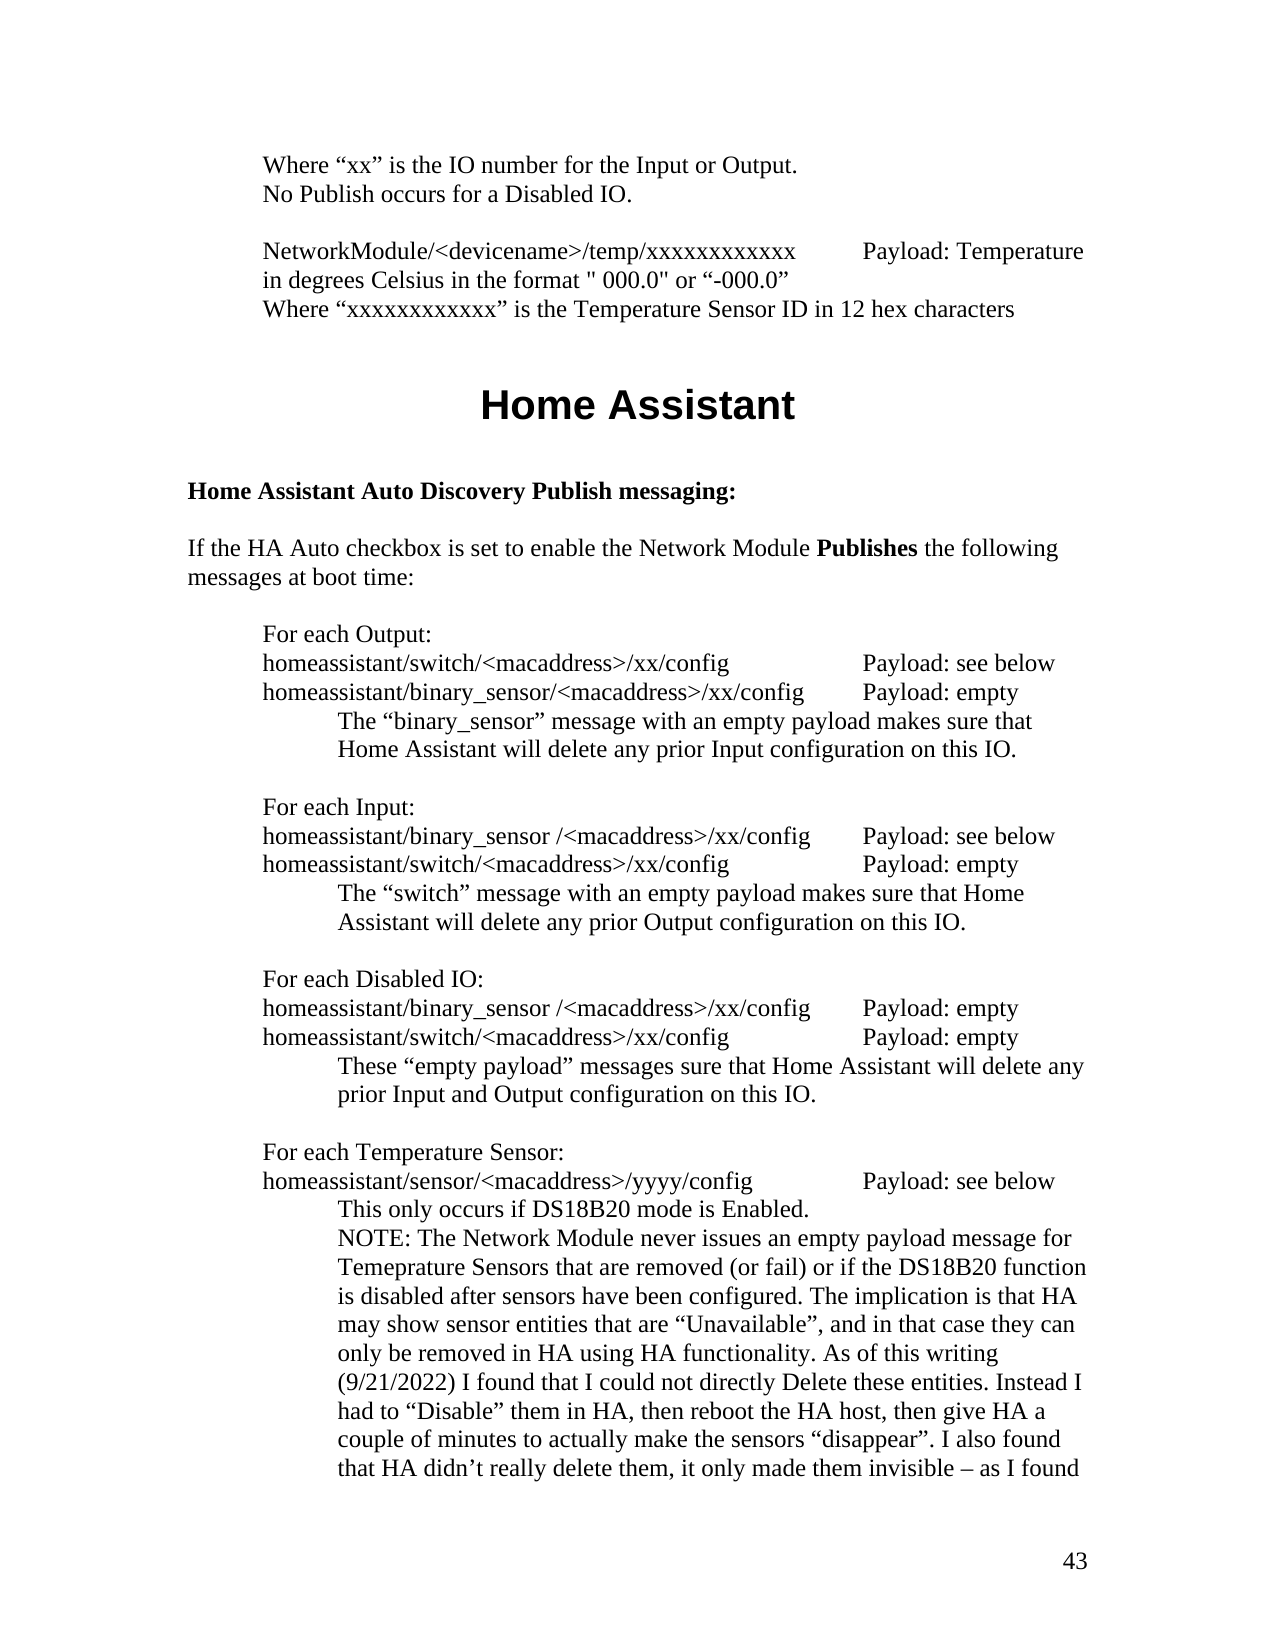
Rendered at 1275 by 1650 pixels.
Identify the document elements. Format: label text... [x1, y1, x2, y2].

text homeassistant/binary_sensor/<macaddress>/xx/config Payload: empty [262, 677, 1087, 706]
text This only occurs if DS18B20 mode is Enabled. [337, 1194, 1087, 1223]
text The “binary_sensor” message with an empty payload makes sure that Home Assistant will delete any prior Input configuration on this IO. [337, 706, 1087, 763]
text For each Disabled IO: [262, 964, 1087, 993]
text homeassistant/sensor/<macaddress>/yyyy/config Payload: see below [187, 1166, 1087, 1194]
text homeassistant/switch/<macaddress>/xx/config Payload: empty [262, 849, 1087, 878]
text The “switch” message with an empty payload makes sure that Home Assistant will delete any prior Output configuration on this IO. [337, 878, 1087, 936]
text For each Output: [187, 619, 1087, 648]
text homeassistant/binary_sensor /<macaddress>/xx/config Payload: empty [187, 993, 1087, 1022]
text NetworkModule/<devicename>/temp/xxxxxxxxxxxx Payload: Temperature in degrees Celsius in the format " 000.0" or “-000.0” [262, 236, 1087, 294]
text If the HA Auto checkbox is set to enable the Network Module Publishes the following messages at boot time: [187, 533, 1087, 591]
text homeassistant/switch/<macaddress>/xx/config Payload: empty [262, 1022, 1087, 1051]
text Where “xx” is the IO number for the Input or Output. [187, 150, 1087, 179]
text homeassistant/switch/<macaddress>/xx/config Payload: see below [187, 648, 1087, 677]
text NOTE: The Network Module never issues an empty payload message for Temeprature Sensors that are removed (or fail) or if the DS18B20 function is disabled after sensors have been configured. The implication is that HA may show sensor entities that are “Unavailable”, and in that case they can only be removed in HA using HA functionality. As of this writing (9/21/2022) I found that I could not directly Delete these entities. Instead I had to “Disable” them in HA, then reboot the HA host, then give HA a couple of minutes to actually make the sensors “disappear”. I also found that HA didn’t really delete them, it only made them invisible – as I found [337, 1223, 1087, 1482]
text For each Input: [187, 792, 1087, 821]
text homeassistant/binary_sensor /<macaddress>/xx/config Payload: see below [187, 821, 1087, 849]
text Where “xxxxxxxxxxxx” is the Temperature Sensor ID in 12 hex characters [262, 294, 1087, 322]
text Home Assistant Auto Discovery Publish messaging: [187, 476, 1087, 504]
text For each Temperature Sensor: [262, 1137, 1087, 1166]
text Home Assistant [187, 380, 1087, 428]
text These “empty payload” messages sure that Home Assistant will delete any prior Input and Output configuration on this IO. [337, 1051, 1087, 1108]
text No Publish occurs for a Disabled IO. [187, 179, 1087, 207]
